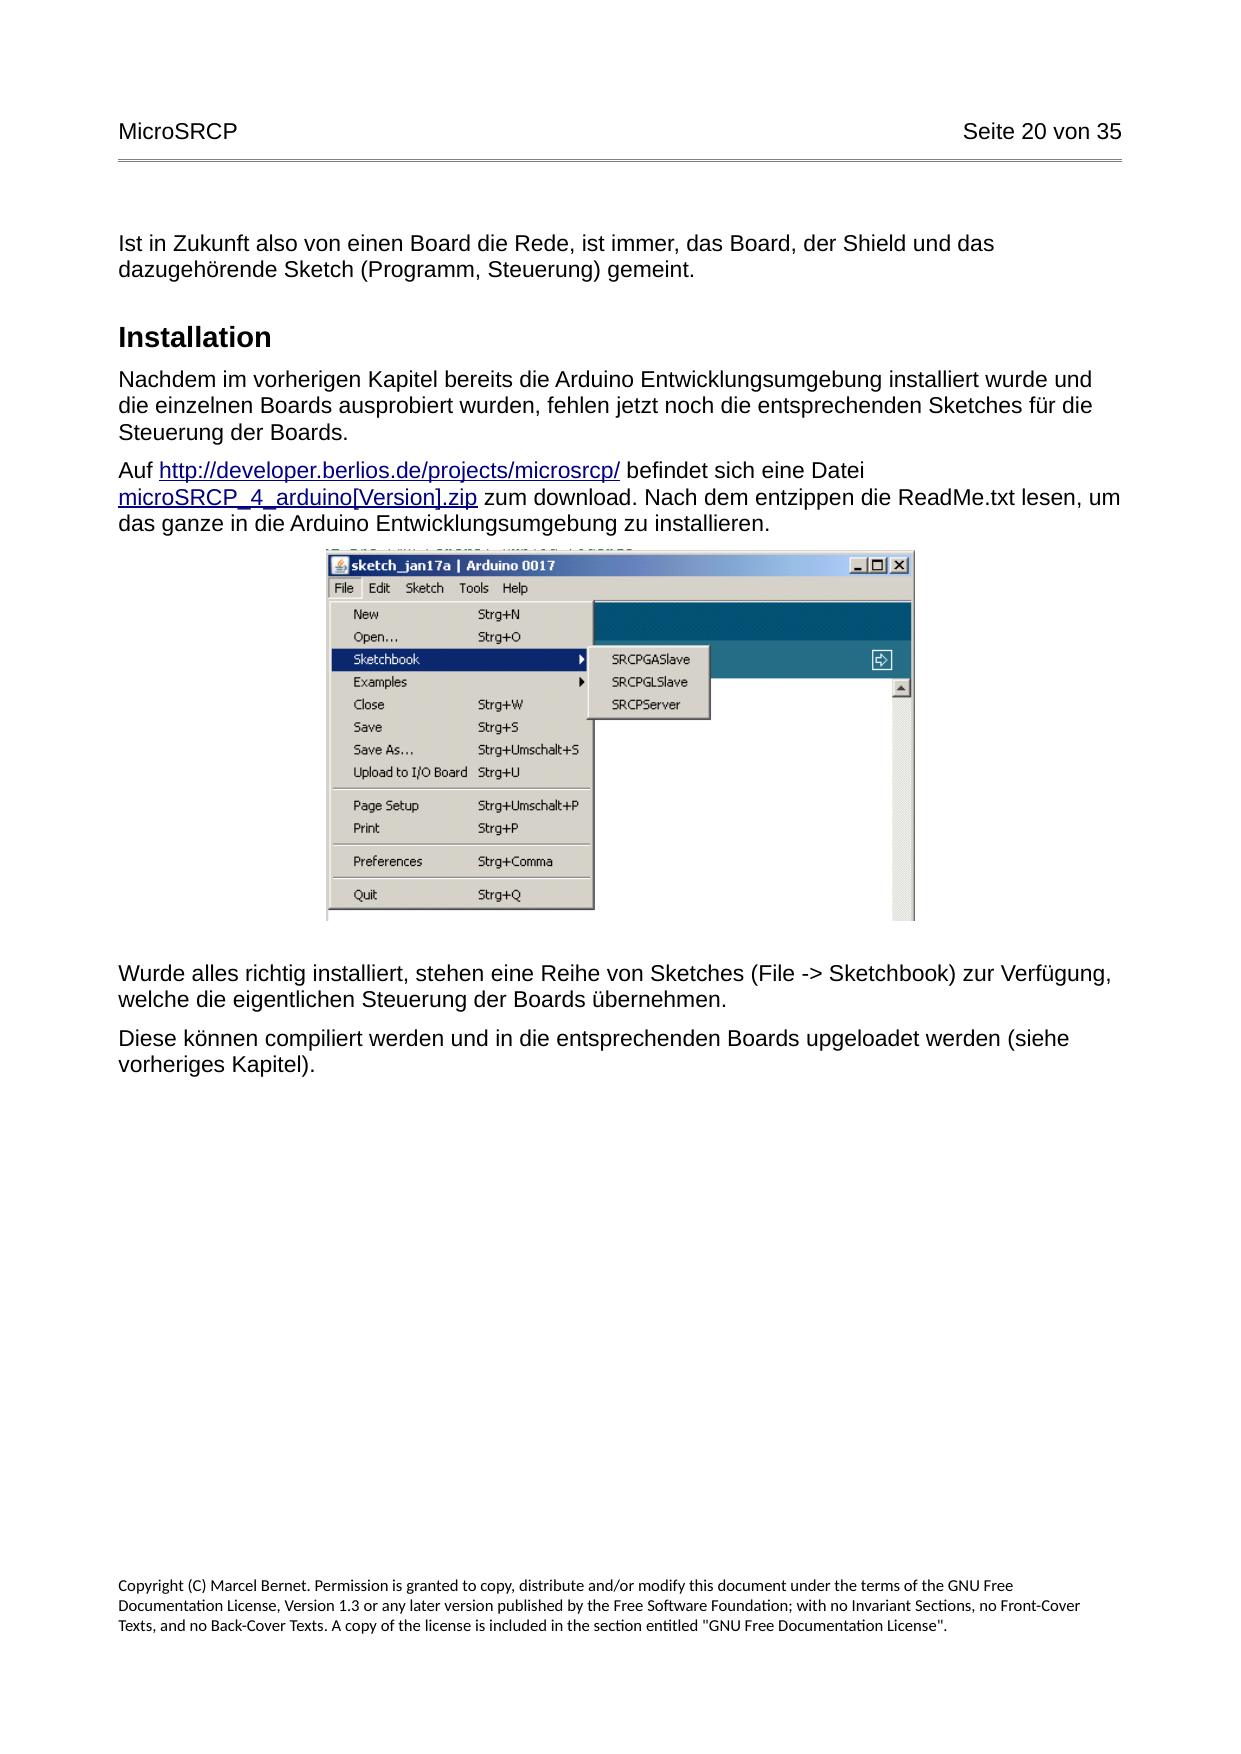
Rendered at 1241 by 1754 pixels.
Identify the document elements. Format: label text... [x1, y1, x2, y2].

text Nachdem im vorherigen Kapitel bereits die Arduino Entwicklungsumgebung installiert wurde und die einzelnen Boards ausprobiert wurden, fehlen jetzt noch die entsprechenden Sketches für die Steuerung der Boards. [118, 366, 1122, 445]
text Wurde alles richtig installiert, stehen eine Reihe von Sketches (File -> Sketchbook) zur Verfügung, welche die eigentlichen Steuerung der Boards übernehmen. [118, 960, 1122, 1012]
text Auf http://developer.berlios.de/projects/microsrcp/ befindet sich eine Datei microSRCP_4_arduino[Version].zip zum download. Nach dem entzippen die ReadMe.txt lesen, um das ganze in die Arduino Entwicklungsumgebung zu installieren. [118, 457, 1122, 536]
subtitle Installation [118, 320, 1122, 353]
text Diese können compiliert werden und in die entsprechenden Boards upgeloadet werden (siehe vorheriges Kapitel). [118, 1025, 1122, 1078]
text Ist in Zukunft also von einen Board die Rede, ist immer, das Board, der Shield und das dazugehörende Sketch (Programm, Steuerung) gemeint. [118, 229, 1122, 282]
